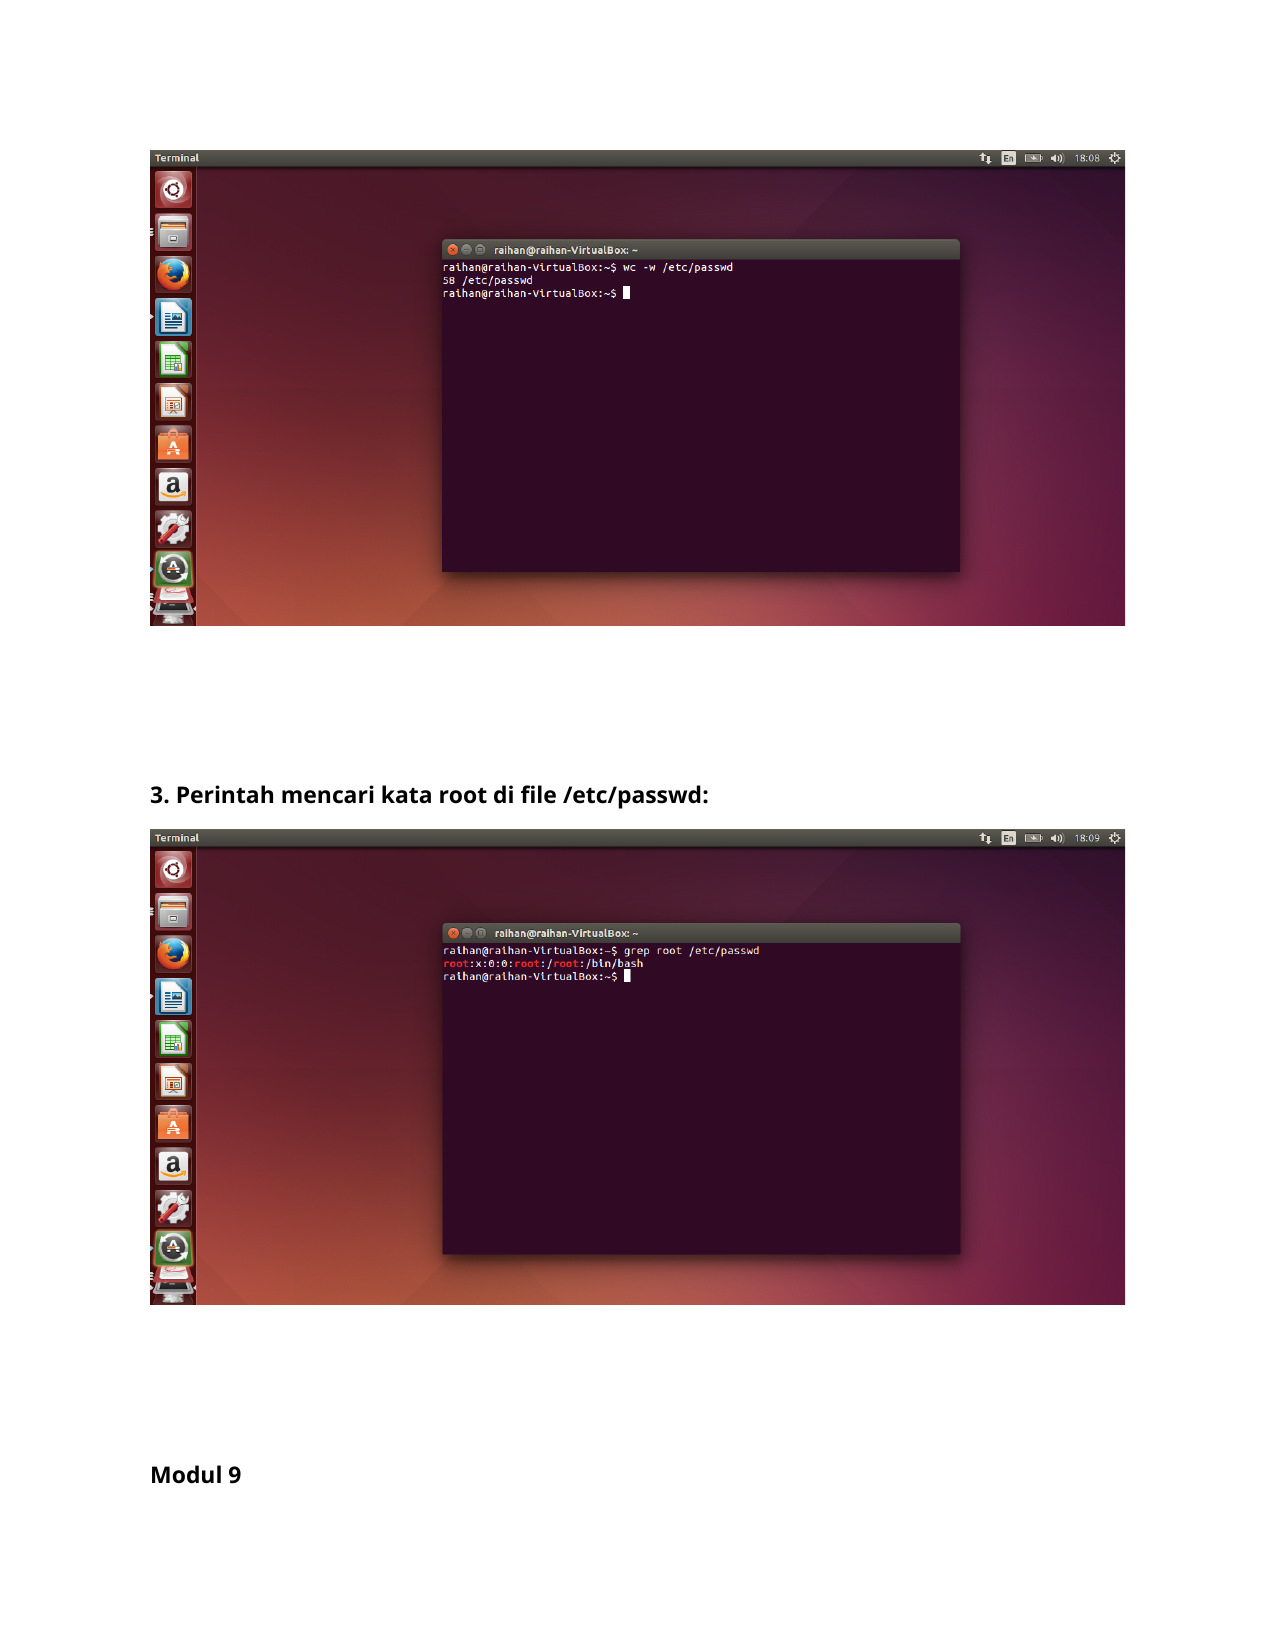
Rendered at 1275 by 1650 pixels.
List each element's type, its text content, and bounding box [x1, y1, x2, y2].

text 3. Perintah mencari kata root di file /etc/passwd: [150, 779, 1125, 810]
picture [150, 150, 1125, 626]
text Modul 9 [150, 1458, 1125, 1490]
picture [150, 829, 1125, 1305]
